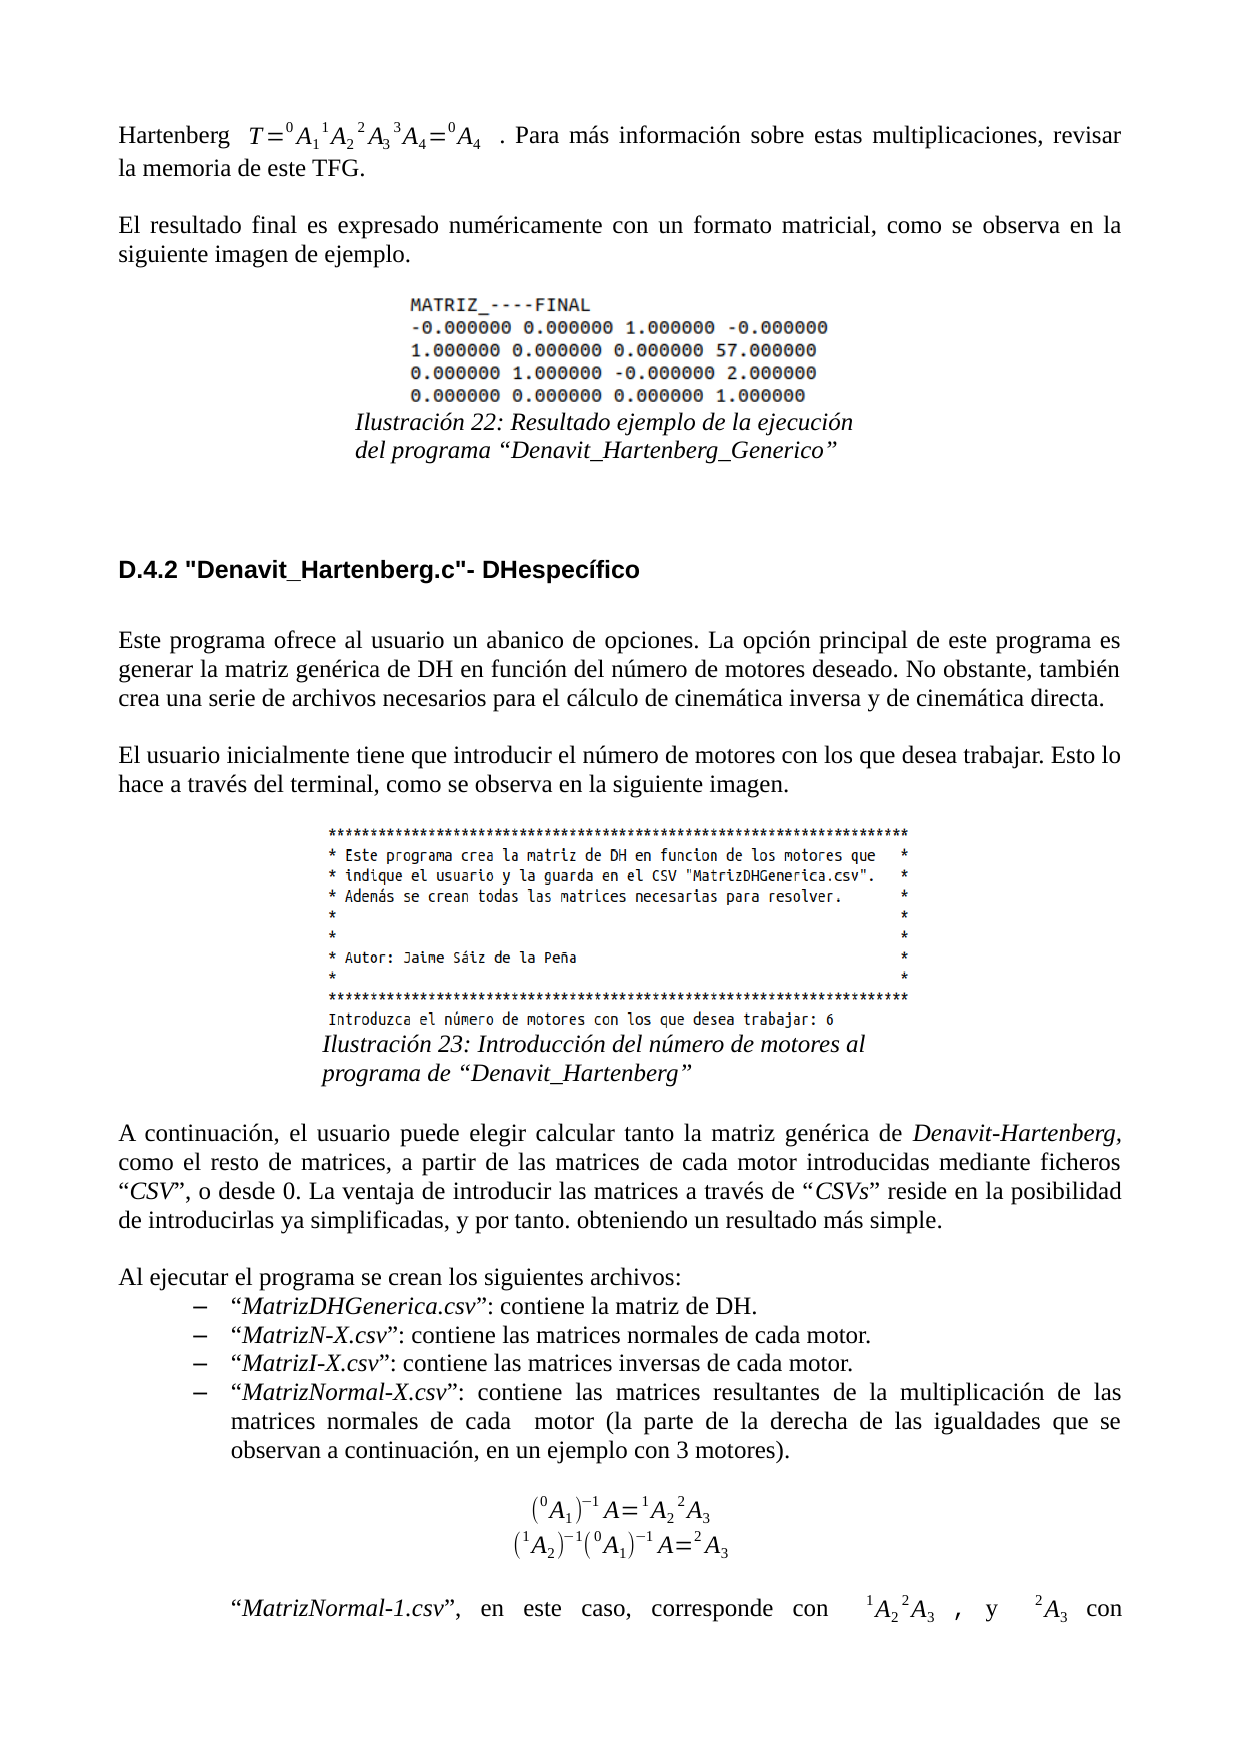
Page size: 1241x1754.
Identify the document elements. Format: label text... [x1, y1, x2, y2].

text Ilustración 22: Resultado ejemplo de la ejecución del programa “Denavit_Hartenberg_Generico” [355, 309, 885, 464]
list “MatrizDHGenerica.csv”: contiene la matriz de DH. [193, 1291, 1122, 1320]
list “MatrizNormal-X.csv”: contiene las matrices resultantes de la multiplicación de las matrices normales de cada motor (la parte de la derecha de las igualdades que se observan a continuación, en un ejemplo con 3 motores). [193, 1377, 1122, 1463]
picture [327, 826, 913, 1030]
subtitle D.4.2 "Denavit_Hartenberg.c"- DHespecífico [118, 555, 1122, 584]
text Posteriormente, se realizan las multiplicaciones que permiten hallar la matriz final de Denavit-Hartenberg. Para más información sobre estas multiplicaciones, revisar la memoria de este TFG. [118, 118, 1122, 182]
list “MatrizI-X.csv”: contiene las matrices inversas de cada motor. [193, 1348, 1122, 1377]
text El resultado final es expresado numéricamente con un formato matricial, como se observa en la siguiente imagen de ejemplo. [118, 211, 1122, 268]
text Este programa ofrece al usuario un abanico de opciones. La opción principal de este programa es generar la matriz genérica de DH en función del número de motores deseado. No obstante, también crea una serie de archivos necesarios para el cálculo de cinemática inversa y de cinemática directa. [118, 625, 1122, 711]
text Al ejecutar el programa se crean los siguientes archivos: [118, 1262, 1122, 1291]
list “MatrizNormal-1.csv”, en este caso, corresponde con , y con “MatrizNormal-2.csv”. [193, 1591, 1122, 1626]
picture [410, 296, 830, 407]
text A continuación, el usuario puede elegir calcular tanto la matriz genérica de Denavit-Hartenberg, como el resto de matrices, a partir de las matrices de cada motor introducidas mediante ficheros “CSV”, o desde 0. La ventaja de introducir las matrices a través de “CSVs” reside en la posibilidad de introducirlas ya simplificadas, y por tanto. obteniendo un resultado más simple. [118, 1118, 1122, 1233]
text Ilustración 23: Introducción del número de motores al programa de “Denavit_Hartenberg” [322, 839, 918, 1087]
list “MatrizN-X.csv”: contiene las matrices normales de cada motor. [193, 1320, 1122, 1348]
text El usuario inicialmente tiene que introducir el número de motores con los que desea trabajar. Esto lo hace a través del terminal, como se observa en la siguiente imagen. [118, 740, 1122, 798]
